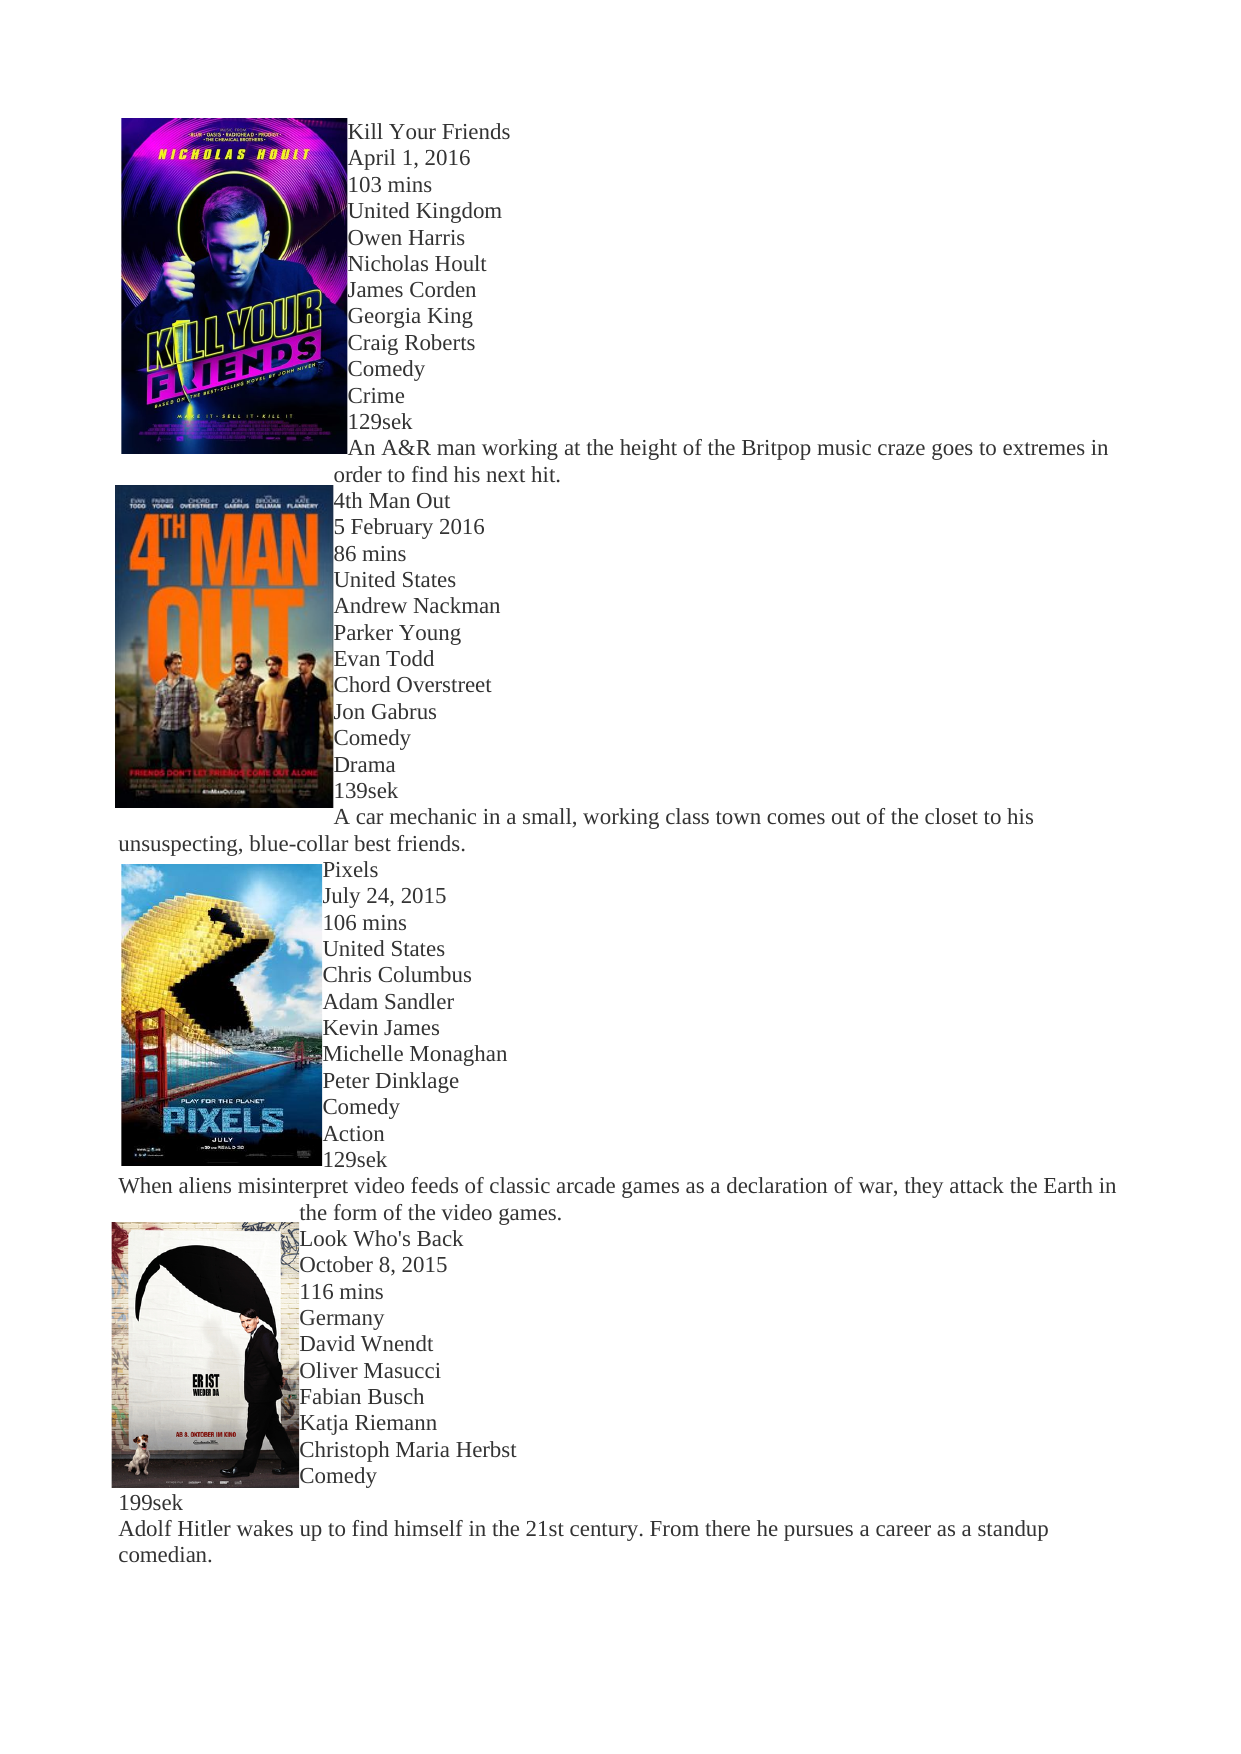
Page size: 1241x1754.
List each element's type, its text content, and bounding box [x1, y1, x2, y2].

text Action [323, 1119, 1122, 1146]
text 4th Man Out [334, 487, 1122, 513]
text Comedy [323, 1093, 1122, 1119]
text 139sek [334, 777, 1122, 803]
text Fabian Busch [300, 1383, 1122, 1409]
picture [121, 118, 348, 454]
text Kevin James [323, 1014, 1122, 1041]
text James Corden [348, 276, 1122, 303]
text Oliver Masucci [300, 1357, 1122, 1383]
text Kill Your Friends [348, 118, 1122, 144]
text When aliens misinterpret video feeds of classic arcade games as a declaration of war, they attack the Earth in the form of the video games. [118, 1172, 1122, 1225]
text 129sek [118, 1146, 1122, 1172]
text 116 mins [300, 1278, 1122, 1304]
text Crime [348, 382, 1122, 408]
text United States [323, 935, 1122, 961]
text Comedy [334, 724, 1122, 751]
text Katja Riemann [300, 1409, 1122, 1436]
text David Wnendt [300, 1330, 1122, 1357]
picture [115, 485, 334, 808]
text Comedy [300, 1462, 1122, 1488]
text 5 February 2016 [334, 513, 1122, 540]
text United States [334, 566, 1122, 592]
picture [111, 1222, 300, 1488]
text Chord Overstreet [334, 672, 1122, 698]
text Look Who's Back [300, 1225, 1122, 1251]
text Adolf Hitler wakes up to find himself in the 21st century. From there he pursues a career as a standup comedian. [118, 1515, 1122, 1568]
text Jon Gabrus [334, 698, 1122, 724]
text Evan Todd [334, 645, 1122, 672]
text Georgia King [348, 303, 1122, 329]
text July 24, 2015 [323, 882, 1122, 909]
text Germany [300, 1304, 1122, 1330]
text Andrew Nackman [334, 592, 1122, 619]
text 129sek [348, 408, 1122, 434]
text Christoph Maria Herbst [300, 1436, 1122, 1462]
text April 1, 2016 [348, 144, 1122, 171]
text 106 mins [323, 909, 1122, 935]
text An A&R man working at the height of the Britpop music craze goes to extremes in order to find his next hit. [118, 434, 1122, 487]
text 86 mins [334, 540, 1122, 566]
text Pixels [118, 856, 1122, 882]
text Michelle Monaghan [323, 1041, 1122, 1067]
text Parker Young [334, 619, 1122, 645]
text Peter Dinklage [323, 1067, 1122, 1093]
text 103 mins [348, 171, 1122, 197]
text Drama [334, 751, 1122, 777]
text October 8, 2015 [300, 1251, 1122, 1278]
text United Kingdom [348, 197, 1122, 223]
text Adam Sandler [323, 988, 1122, 1014]
text Craig Roberts [348, 329, 1122, 355]
text Comedy [348, 355, 1122, 382]
text Chris Columbus [323, 961, 1122, 988]
text Nicholas Hoult [348, 250, 1122, 276]
picture [121, 864, 323, 1166]
text 199sek [118, 1488, 1122, 1515]
text Owen Harris [348, 223, 1122, 250]
text A car mechanic in a small, working class town comes out of the closet to his unsuspecting, blue-collar best friends. [118, 803, 1122, 856]
